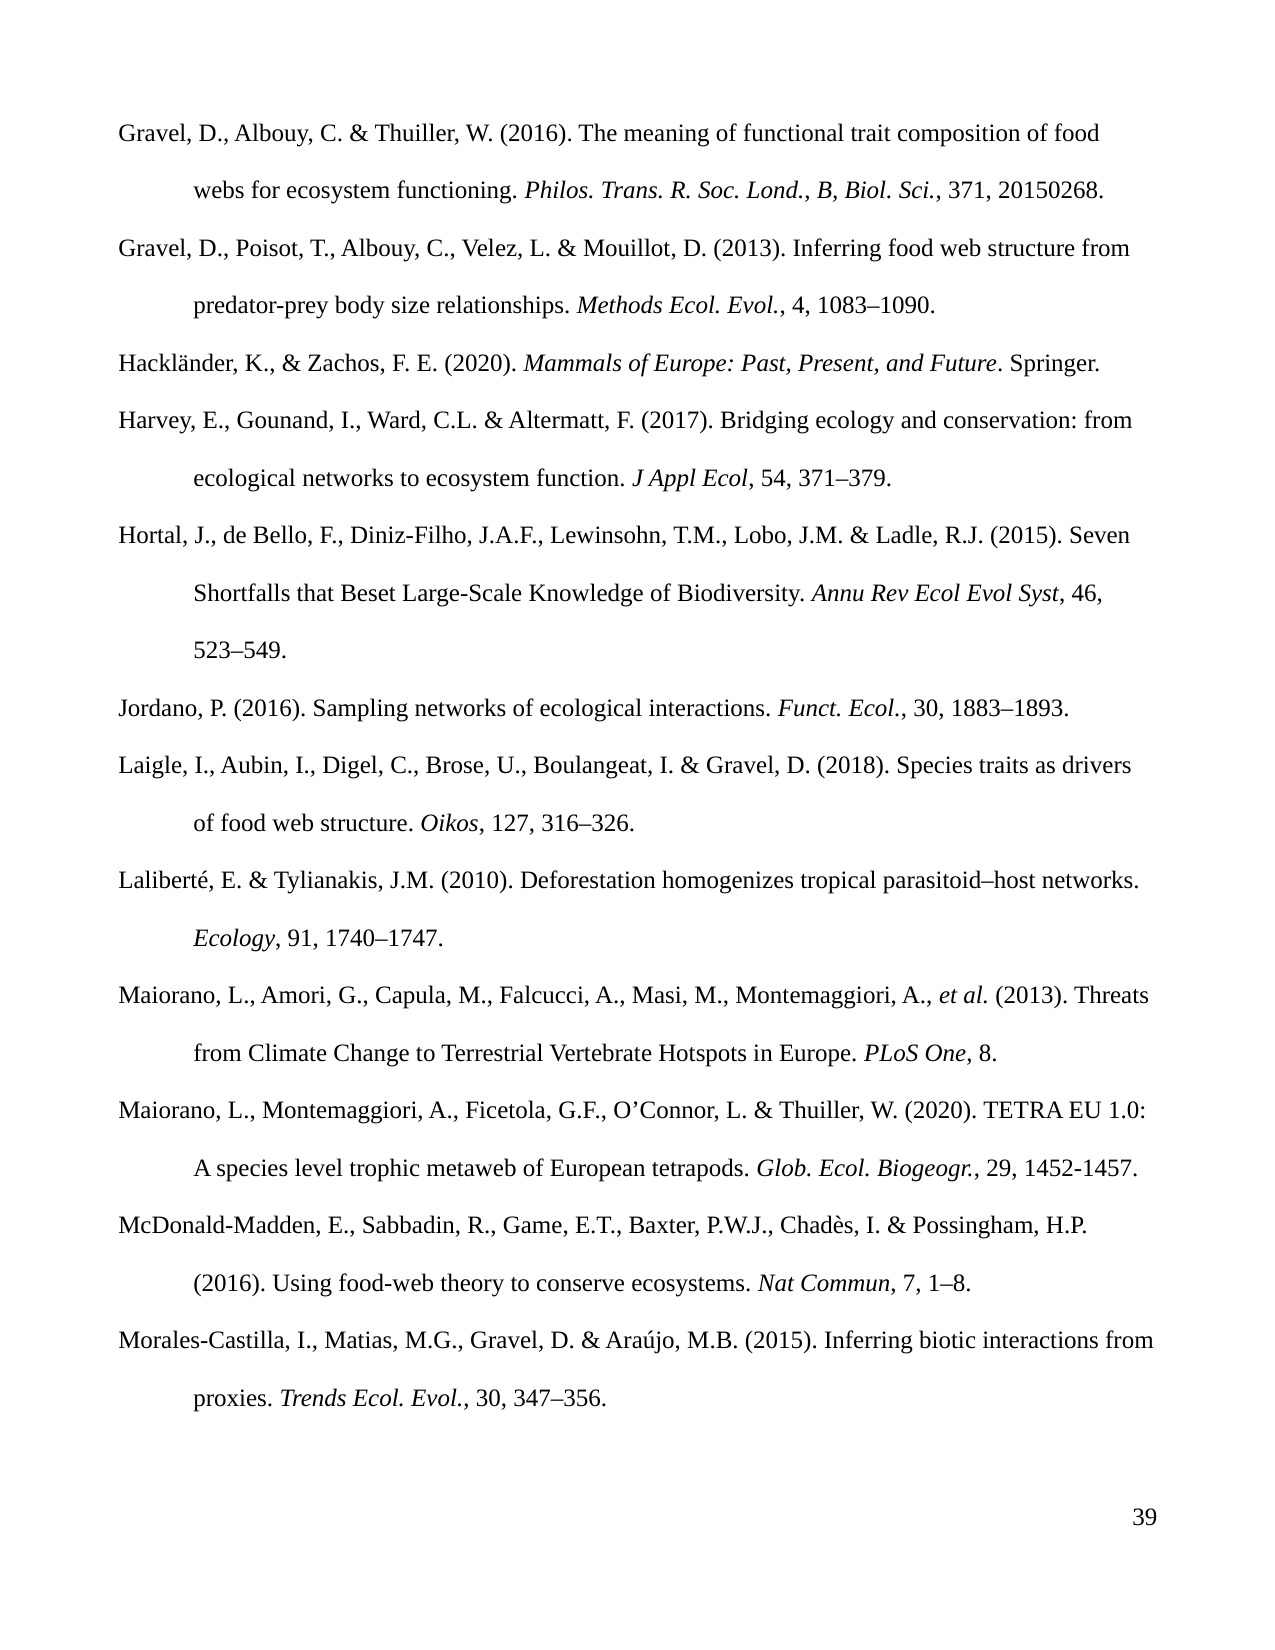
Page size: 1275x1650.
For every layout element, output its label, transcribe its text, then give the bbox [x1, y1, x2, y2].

text Maiorano, L., Montemaggiori, A., Ficetola, G.F., O’Connor, L. & Thuiller, W. (2020). TETRA EU 1.0: A species level trophic metaweb of European tetrapods. Glob. Ecol. Biogeogr., 29, 1452-1457. [118, 1096, 1157, 1182]
text Laigle, I., Aubin, I., Digel, C., Brose, U., Boulangeat, I. & Gravel, D. (2018). Species traits as drivers of food web structure. Oikos, 127, 316–326. [118, 751, 1157, 837]
text Jordano, P. (2016). Sampling networks of ecological interactions. Funct. Ecol., 30, 1883–1893. [118, 693, 1157, 722]
text Maiorano, L., Amori, G., Capula, M., Falcucci, A., Masi, M., Montemaggiori, A., et al. (2013). Threats from Climate Change to Terrestrial Vertebrate Hotspots in Europe. PLoS One, 8. [118, 981, 1157, 1067]
text Gravel, D., Poisot, T., Albouy, C., Velez, L. & Mouillot, D. (2013). Inferring food web structure from predator-prey body size relationships. Methods Ecol. Evol., 4, 1083–1090. [118, 233, 1157, 319]
text Laliberté, E. & Tylianakis, J.M. (2010). Deforestation homogenizes tropical parasitoid–host networks. Ecology, 91, 1740–1747. [118, 866, 1157, 952]
text Hackländer, K., & Zachos, F. E. (2020). Mammals of Europe: Past, Present, and Future. Springer. [118, 348, 1157, 377]
text McDonald-Madden, E., Sabbadin, R., Game, E.T., Baxter, P.W.J., Chadès, I. & Possingham, H.P. (2016). Using food-web theory to conserve ecosystems. Nat Commun, 7, 1–8. [118, 1211, 1157, 1297]
text Hortal, J., de Bello, F., Diniz-Filho, J.A.F., Lewinsohn, T.M., Lobo, J.M. & Ladle, R.J. (2015). Seven Shortfalls that Beset Large-Scale Knowledge of Biodiversity. Annu Rev Ecol Evol Syst, 46, 523–549. [118, 521, 1157, 664]
text Harvey, E., Gounand, I., Ward, C.L. & Altermatt, F. (2017). Bridging ecology and conservation: from ecological networks to ecosystem function. J Appl Ecol, 54, 371–379. [118, 406, 1157, 492]
text Morales-Castilla, I., Matias, M.G., Gravel, D. & Araújo, M.B. (2015). Inferring biotic interactions from proxies. Trends Ecol. Evol., 30, 347–356. [118, 1326, 1157, 1412]
text Gravel, D., Albouy, C. & Thuiller, W. (2016). The meaning of functional trait composition of food webs for ecosystem functioning. Philos. Trans. R. Soc. Lond., B, Biol. Sci., 371, 20150268. [118, 118, 1157, 204]
